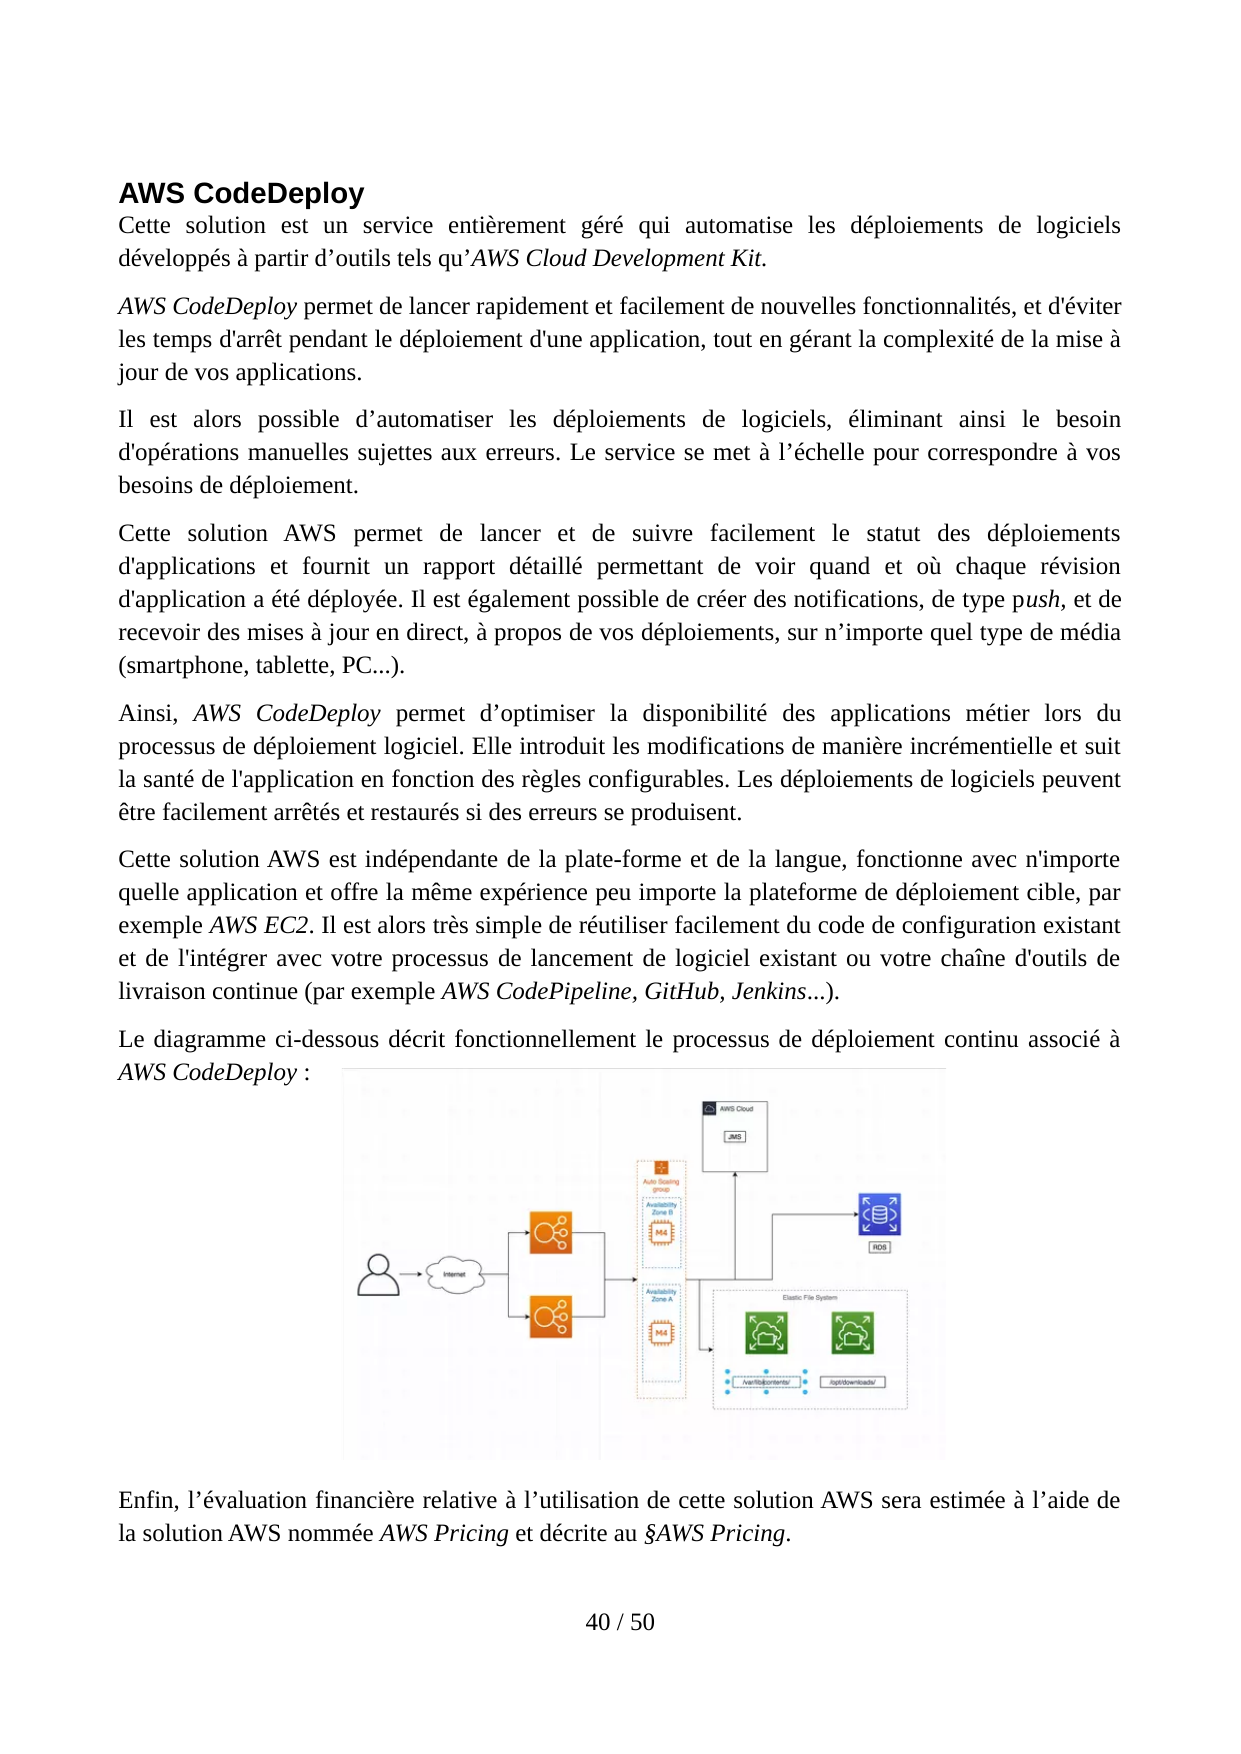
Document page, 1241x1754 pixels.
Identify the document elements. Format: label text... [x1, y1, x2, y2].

text Enfin, l’évaluation financière relative à l’utilisation de cette solution AWS sera estimée à l’aide de la solution AWS nommée AWS Pricing et décrite au §AWS Pricing. [118, 1486, 1122, 1547]
text Le diagramme ci-dessous décrit fonctionnellement le processus de déploiement continu associé à AWS CodeDeploy : [118, 1024, 1122, 1086]
text Ainsi, AWS CodeDeploy permet d’optimiser la disponibilité des applications métier lors du processus de déploiement logiciel. Elle introduit les modifications de manière incrémentielle et suit la santé de l'application en fonction des règles configurables. Les déploiements de logiciels peuvent être facilement arrêtés et restaurés si des erreurs se produisent. [118, 698, 1122, 826]
text AWS CodeDeploy permet de lancer rapidement et facilement de nouvelles fonctionnalités, et d'éviter les temps d'arrêt pendant le déploiement d'une application, tout en gérant la complexité de la mise à jour de vos applications. [118, 291, 1122, 386]
text Cette solution est un service entièrement géré qui automatise les déploiements de logiciels développés à partir d’outils tels qu’AWS Cloud Development Kit. [118, 210, 1122, 272]
subtitle AWS CodeDeploy [118, 176, 1122, 210]
text Il est alors possible d’automatiser les déploiements de logiciels, éliminant ainsi le besoin d'opérations manuelles sujettes aux erreurs. Le service se met à l’échelle pour correspondre à vos besoins de déploiement. [118, 404, 1122, 499]
text Cette solution AWS permet de lancer et de suivre facilement le statut des déploiements d'applications et fournit un rapport détaillé permettant de voir quand et où chaque révision d'application a été déployée. Il est également possible de créer des notifications, de type push, et de recevoir des mises à jour en direct, à propos de vos déploiements, sur n’importe quel type de média (smartphone, tablette, PC...). [118, 518, 1122, 679]
picture [341, 1068, 947, 1460]
text Cette solution AWS est indépendante de la plate-forme et de la langue, fonctionne avec n'importe quelle application et offre la même expérience peu importe la plateforme de déploiement cible, par exemple AWS EC2. Il est alors très simple de réutiliser facilement du code de configuration existant et de l'intégrer avec votre processus de lancement de logiciel existant ou votre chaîne d'outils de livraison continue (par exemple AWS CodePipeline, GitHub, Jenkins...). [118, 844, 1122, 1005]
